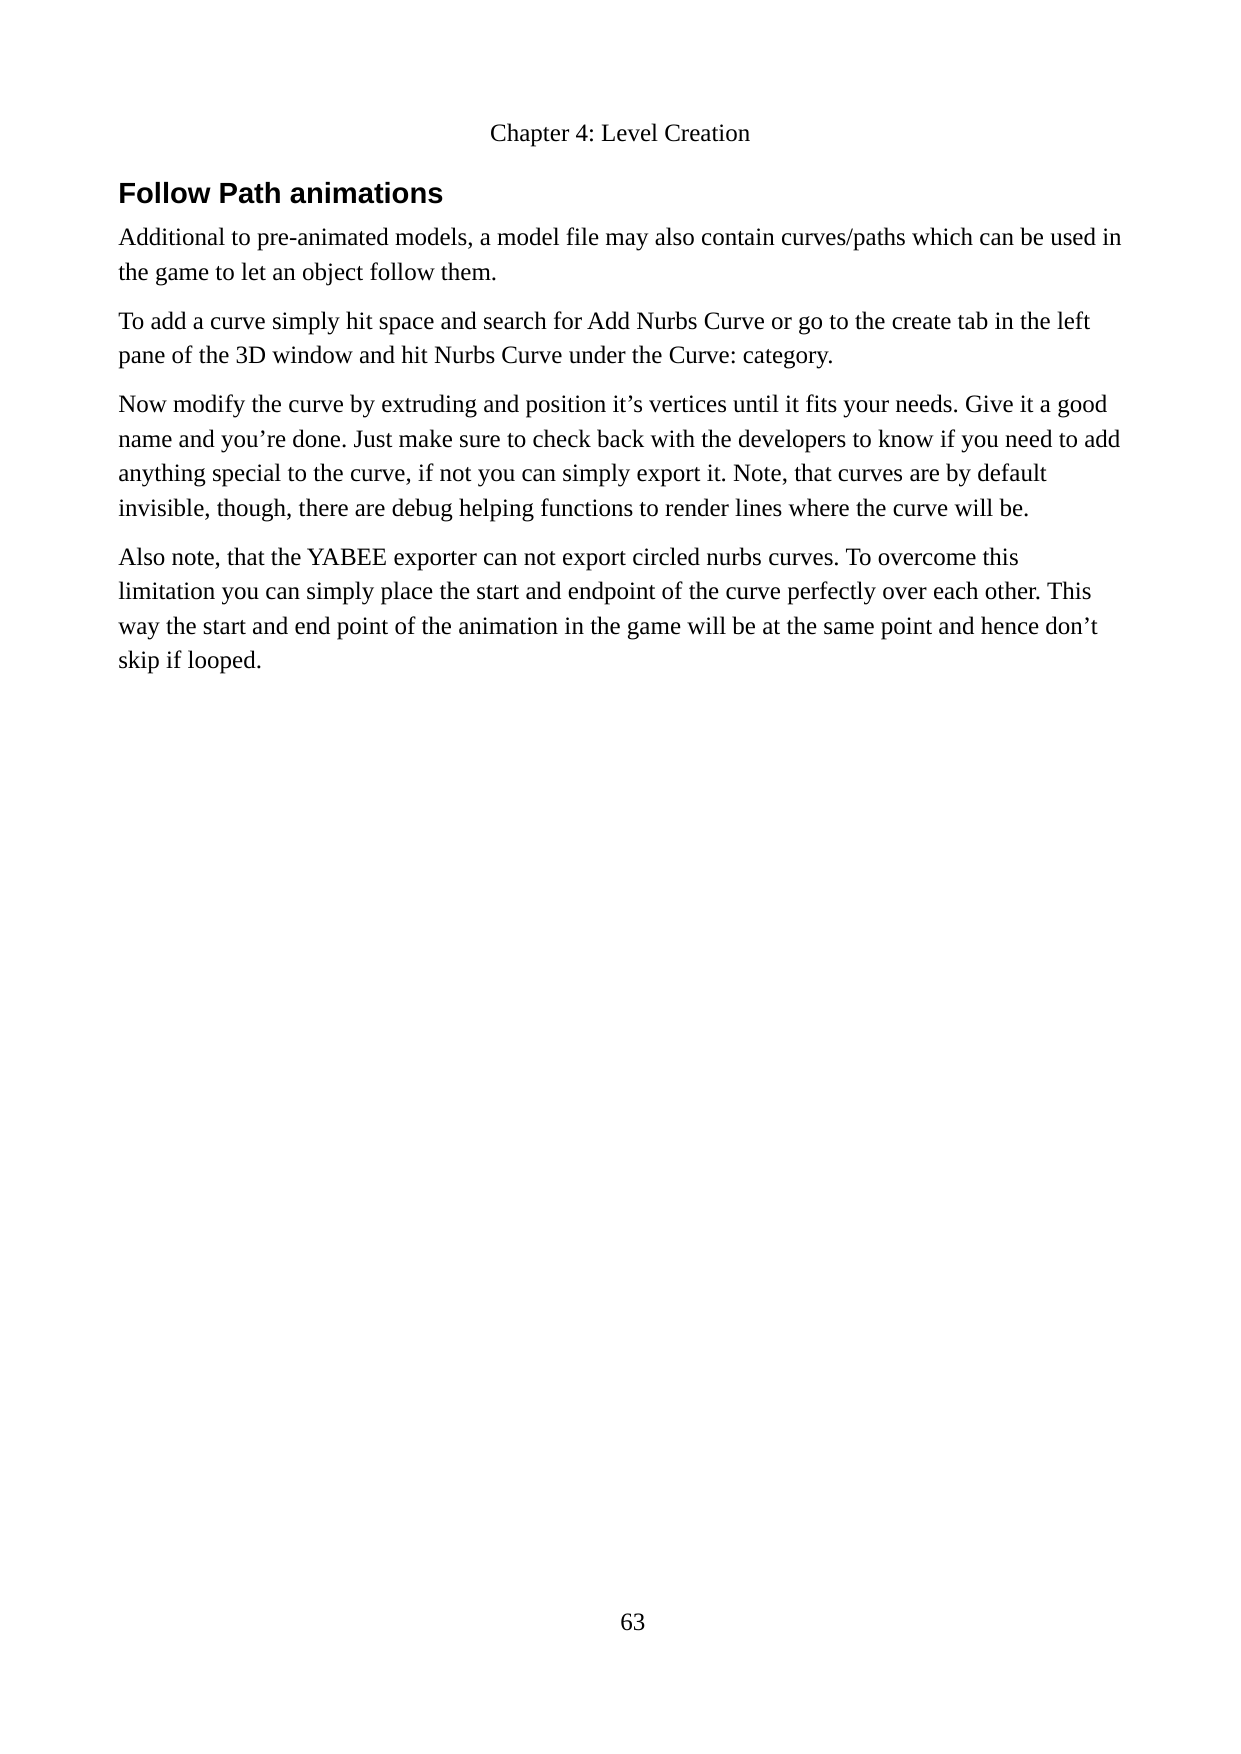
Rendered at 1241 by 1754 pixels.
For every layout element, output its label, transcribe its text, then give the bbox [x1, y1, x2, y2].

text Also note, that the YABEE exporter can not export circled nurbs curves. To overcome this limitation you can simply place the start and endpoint of the curve perfectly over each other. This way the start and end point of the animation in the game will be at the same point and hence don’t skip if looped. [118, 542, 1122, 674]
text Additional to pre-animated models, a model file may also contain curves/paths which can be used in the game to let an object follow them. [118, 222, 1122, 286]
text To add a curve simply hit space and search for Add Nurbs Curve or go to the create tab in the left pane of the 3D window and hit Nurbs Curve under the Curve: category. [118, 306, 1122, 369]
subtitle Follow Path animations [118, 176, 1122, 210]
text Now modify the curve by extruding and position it’s vertices until it fits your needs. Give it a good name and you’re done. Just make sure to check back with the developers to know if you need to add anything special to the curve, if not you can simply export it. Note, that curves are by default invisible, though, there are debug helping functions to render lines where the curve will be. [118, 389, 1122, 522]
